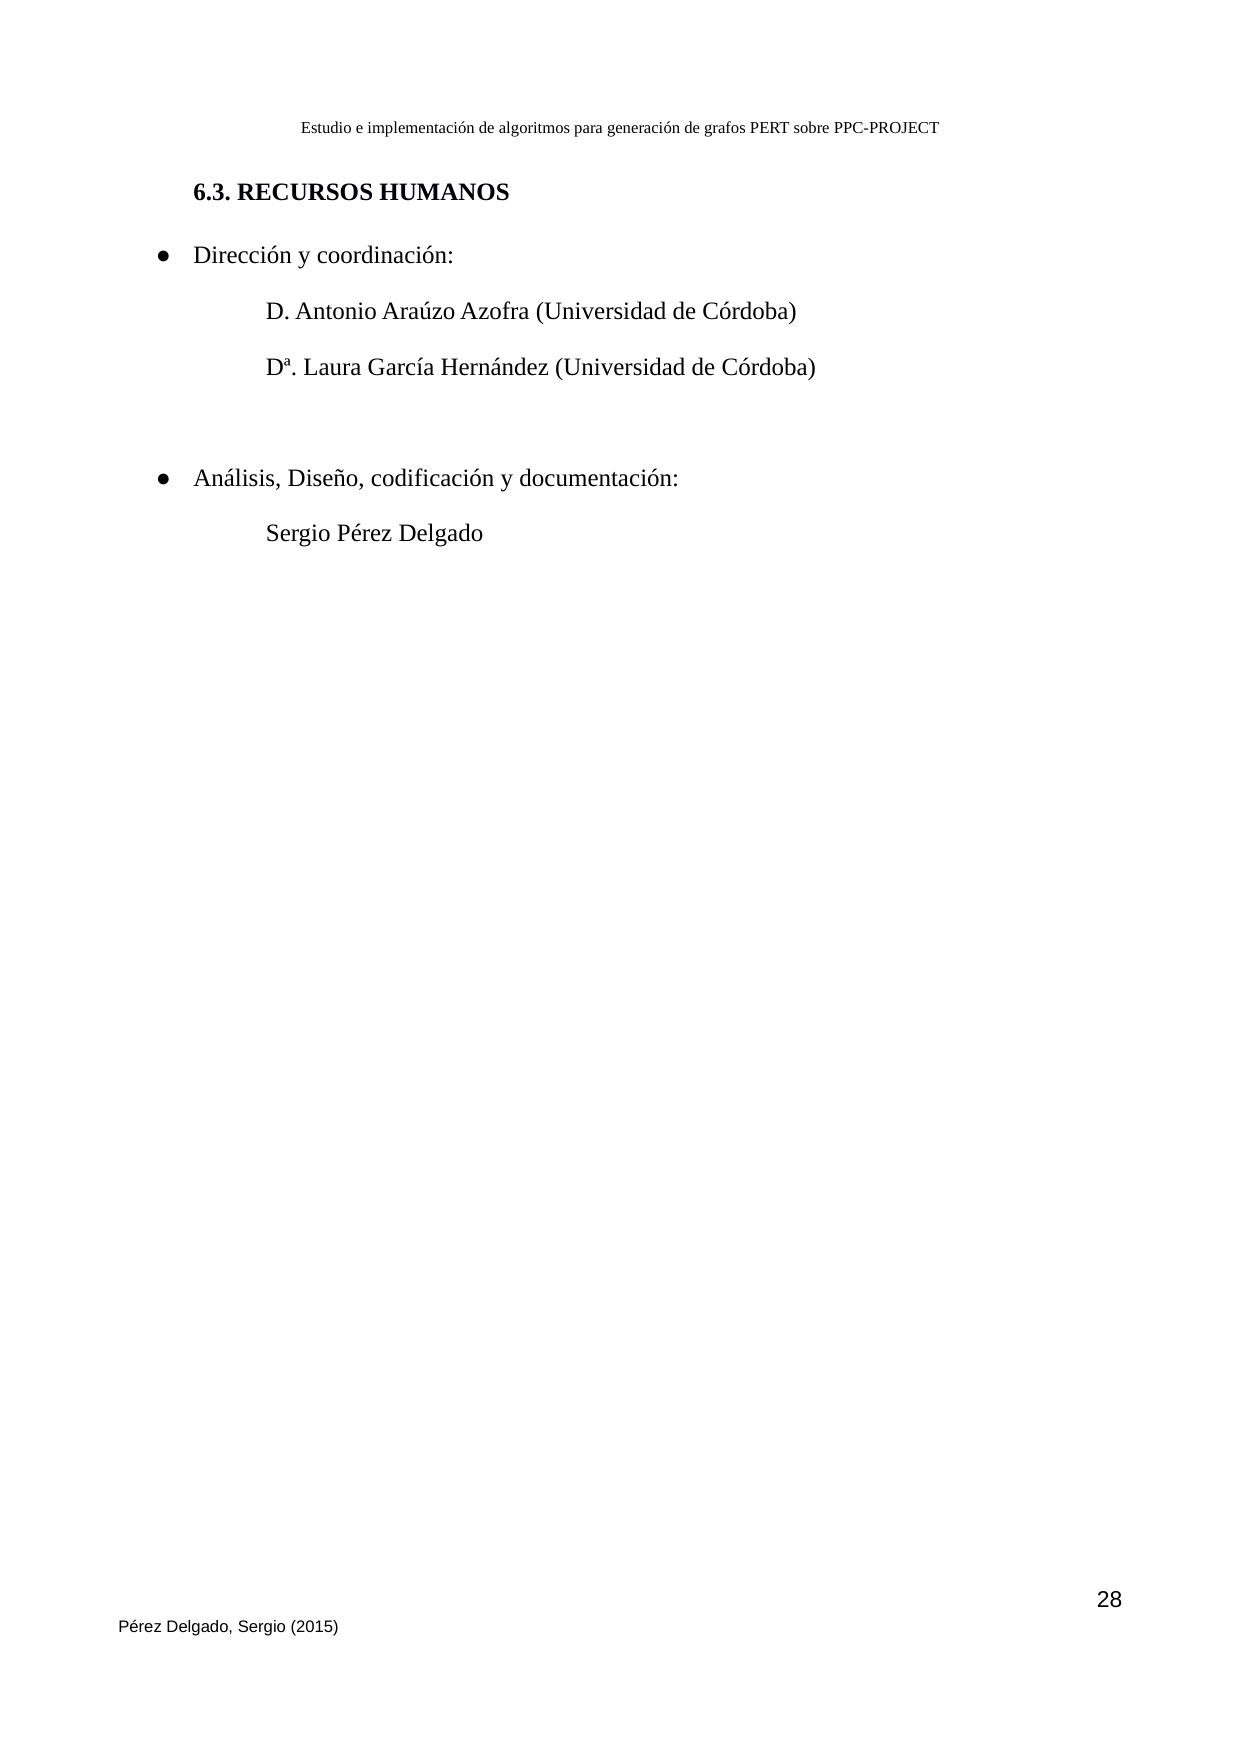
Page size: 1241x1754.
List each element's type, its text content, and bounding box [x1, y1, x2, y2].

list Dirección y coordinación: [156, 240, 1122, 269]
text Dª. Laura García Hernández (Universidad de Córdoba) [118, 352, 1122, 380]
text D. Antonio Araúzo Azofra (Universidad de Córdoba) [118, 296, 1122, 325]
list Análisis, Diseño, codificación y documentación: [156, 463, 1122, 492]
text Sergio Pérez Delgado [118, 518, 1122, 547]
subtitle 6.3. RECURSOS HUMANOS [156, 177, 1122, 206]
